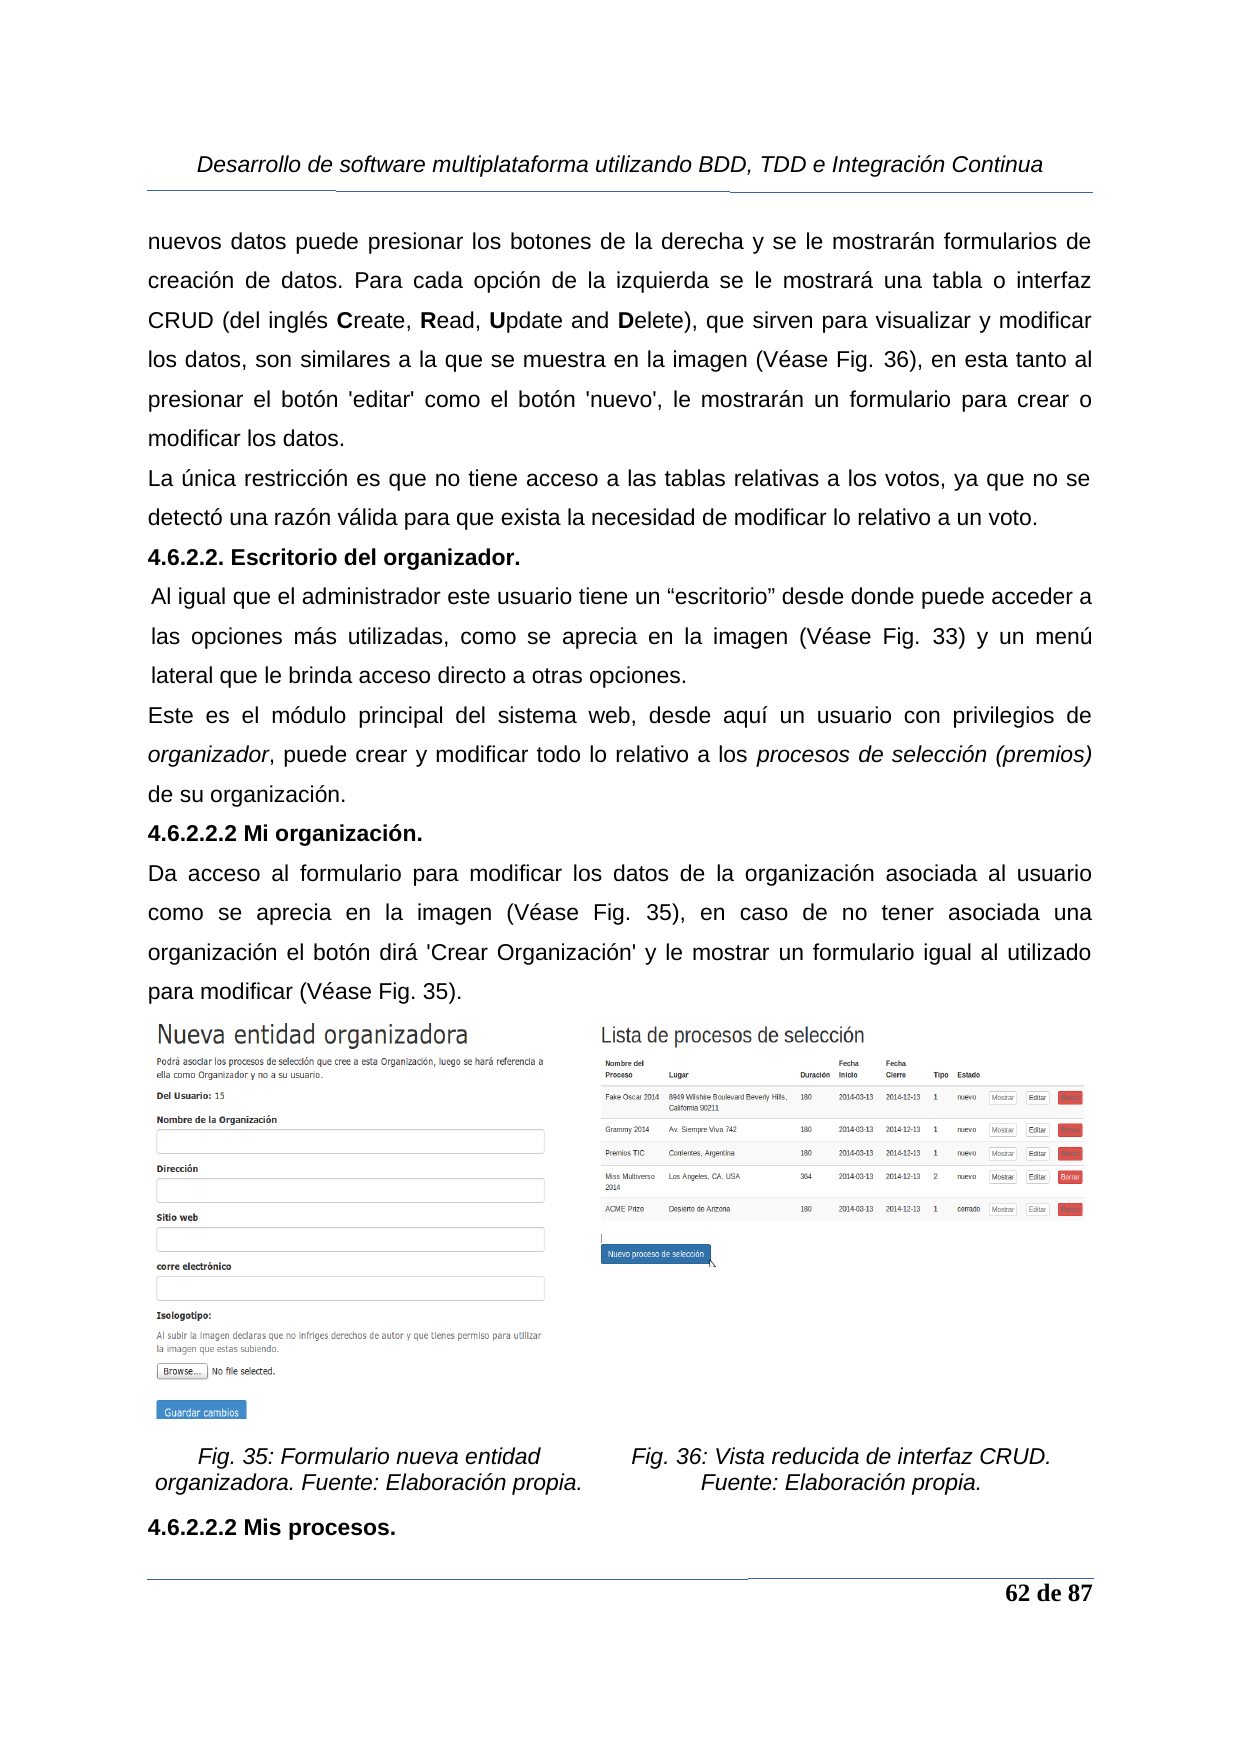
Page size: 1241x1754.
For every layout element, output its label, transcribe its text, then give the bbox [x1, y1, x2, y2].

picture [598, 1023, 1085, 1267]
text Este es el módulo principal del sistema web, desde aquí un usuario con privilegios de organizador, puede crear y modificar todo lo relativo a los procesos de selección (premios) de su organización. [148, 702, 1093, 807]
list Al igual que el administrador este usuario tiene un “escritorio” desde donde puede acceder a las opciones más utilizadas, como se aprecia en la imagen (Véase Fig. 33) y un menú lateral que le brinda acceso directo a otras opciones. [151, 583, 1093, 688]
text nuevos datos puede presionar los botones de la derecha y se le mostrarán formularios de creación de datos. Para cada opción de la izquierda se le mostrará una tabla o interfaz CRUD (del inglés Create, Read, Update and Delete), que sirven para visualizar y modificar los datos, son similares a la que se muestra en la imagen (Véase Fig. 36), en esta tanto al presionar el botón 'editar' como el botón 'nuevo', le mostrarán un formulario para crear o modificar los datos. [148, 228, 1093, 452]
table_header [148, 1018, 590, 1425]
table_header [590, 1018, 1093, 1425]
text 4.6.2.2.2 Mis procesos. [148, 1514, 1093, 1540]
text La única restricción es que no tiene acceso a las tablas relativas a los votos, ya que no se detectó una razón válida para que exista la necesidad de modificar lo relativo a un voto. [148, 465, 1093, 531]
text 4.6.2.2. Escritorio del organizador. [148, 544, 1093, 570]
text Da acceso al formulario para modificar los datos de la organización asociada al usuario como se aprecia en la imagen (Véase Fig. 35), en caso de no tener asociada una organización el botón dirá 'Crear Organización' y le mostrar un formulario igual al utilizado para modificar (Véase Fig. 35). [148, 859, 1093, 1004]
table_cell Fig. 35: Formulario nueva entidad organizadora. Fuente: Elaboración propia. [148, 1425, 590, 1514]
picture [153, 1023, 546, 1419]
text 4.6.2.2.2 Mi organización. [148, 820, 1093, 846]
table_cell Fig. 36: Vista reducida de interfaz CRUD. Fuente: Elaboración propia. [590, 1425, 1093, 1514]
